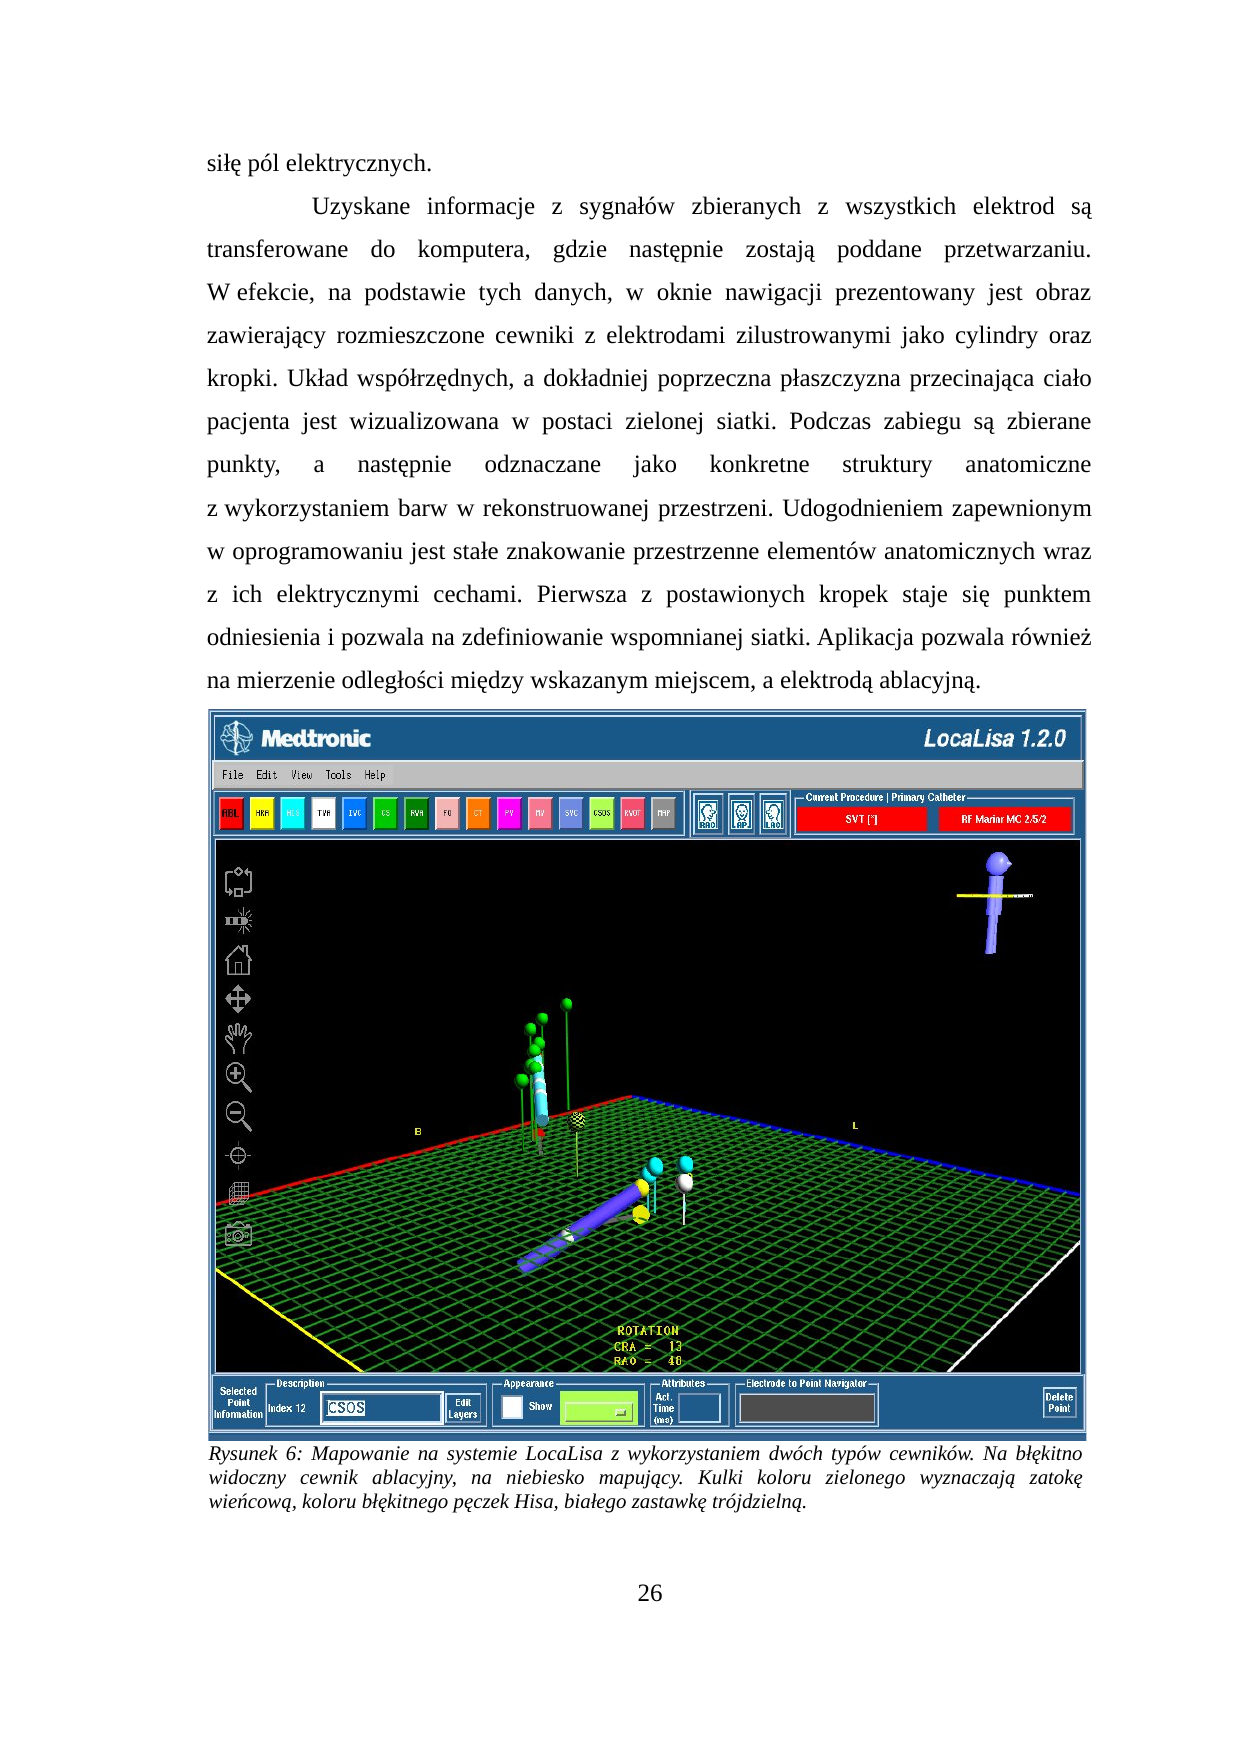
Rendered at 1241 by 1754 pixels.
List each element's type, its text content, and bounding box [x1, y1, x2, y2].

text Uzyskane informacje z sygnałów zbieranych z wszystkich elektrod są transferowane do komputera, gdzie następnie zostają poddane przetwarzaniu. W efekcie, na podstawie tych danych, w oknie nawigacji prezentowany jest obraz zawierający rozmieszczone cewniki z elektrodami zilustrowanymi jako cylindry oraz kropki. Układ współrzędnych, a dokładniej poprzeczna płaszczyzna przecinająca ciało pacjenta jest wizualizowana w postaci zielonej siatki. Podczas zabiegu są zbierane punkty, a następnie odznaczane jako konkretne struktury anatomiczne z wykorzystaniem barw w rekonstruowanej przestrzeni. Udogodnieniem zapewnionym w oprogramowaniu jest stałe znakowanie przestrzenne elementów anatomicznych wraz z ich elektrycznymi cechami. Pierwsza z postawionych kropek staje się punktem odniesienia i pozwala na zdefiniowanie wspomnianej siatki. Aplikacja pozwala również na mierzenie odległości między wskazanym miejscem, a elektrodą ablacyjną. [207, 191, 1093, 694]
picture [208, 709, 1087, 1441]
text Rysunek 6: Mapowanie na systemie LocaLisa z wykorzystaniem dwóch typów cewników. Na błękitno widoczny cewnik ablacyjny, na niebiesko mapujący. Kulki koloru zielonego wyznaczają zatokę wieńcową, koloru błękitnego pęczek Hisa, białego zastawkę trójdzielną. [208, 1441, 1086, 1513]
text siłę pól elektrycznych. [207, 148, 1093, 176]
